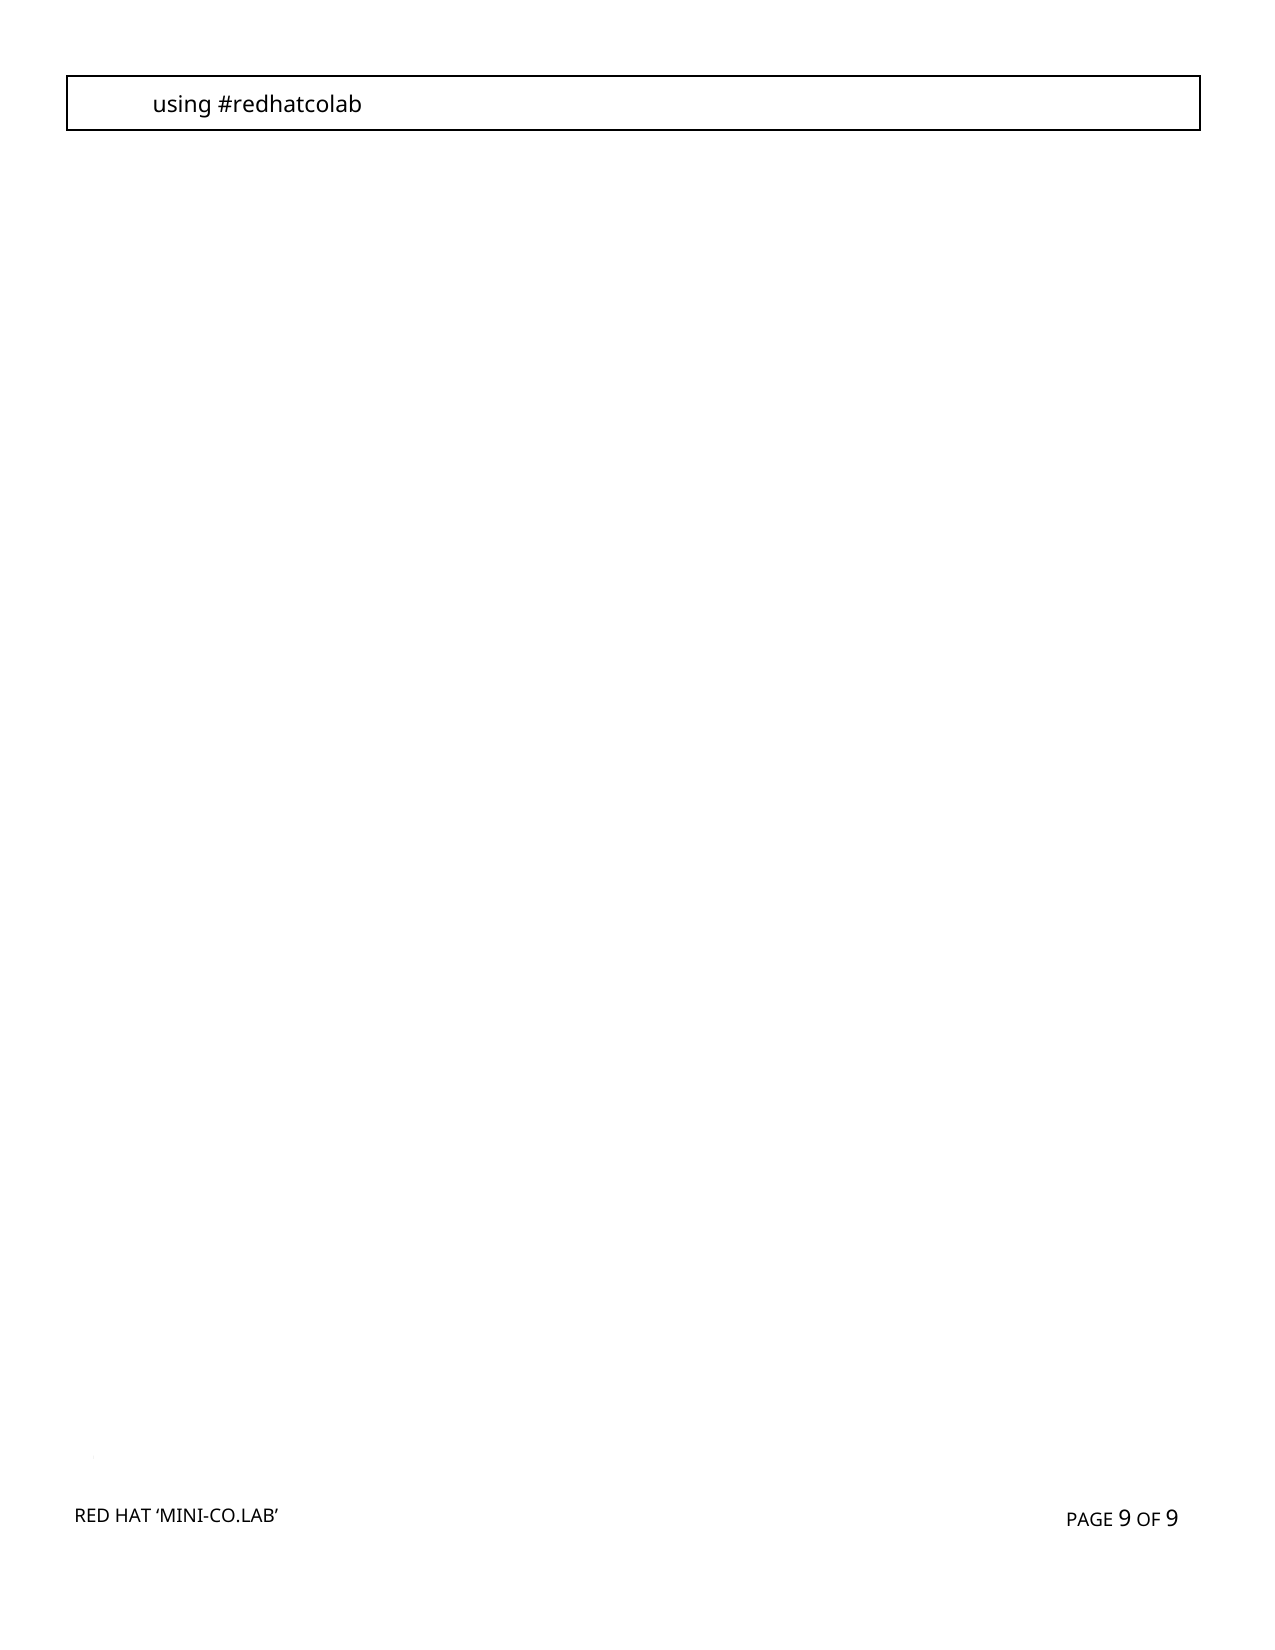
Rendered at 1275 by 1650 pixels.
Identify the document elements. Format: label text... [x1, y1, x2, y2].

table_cell using #redhatcolab [68, 77, 1199, 129]
